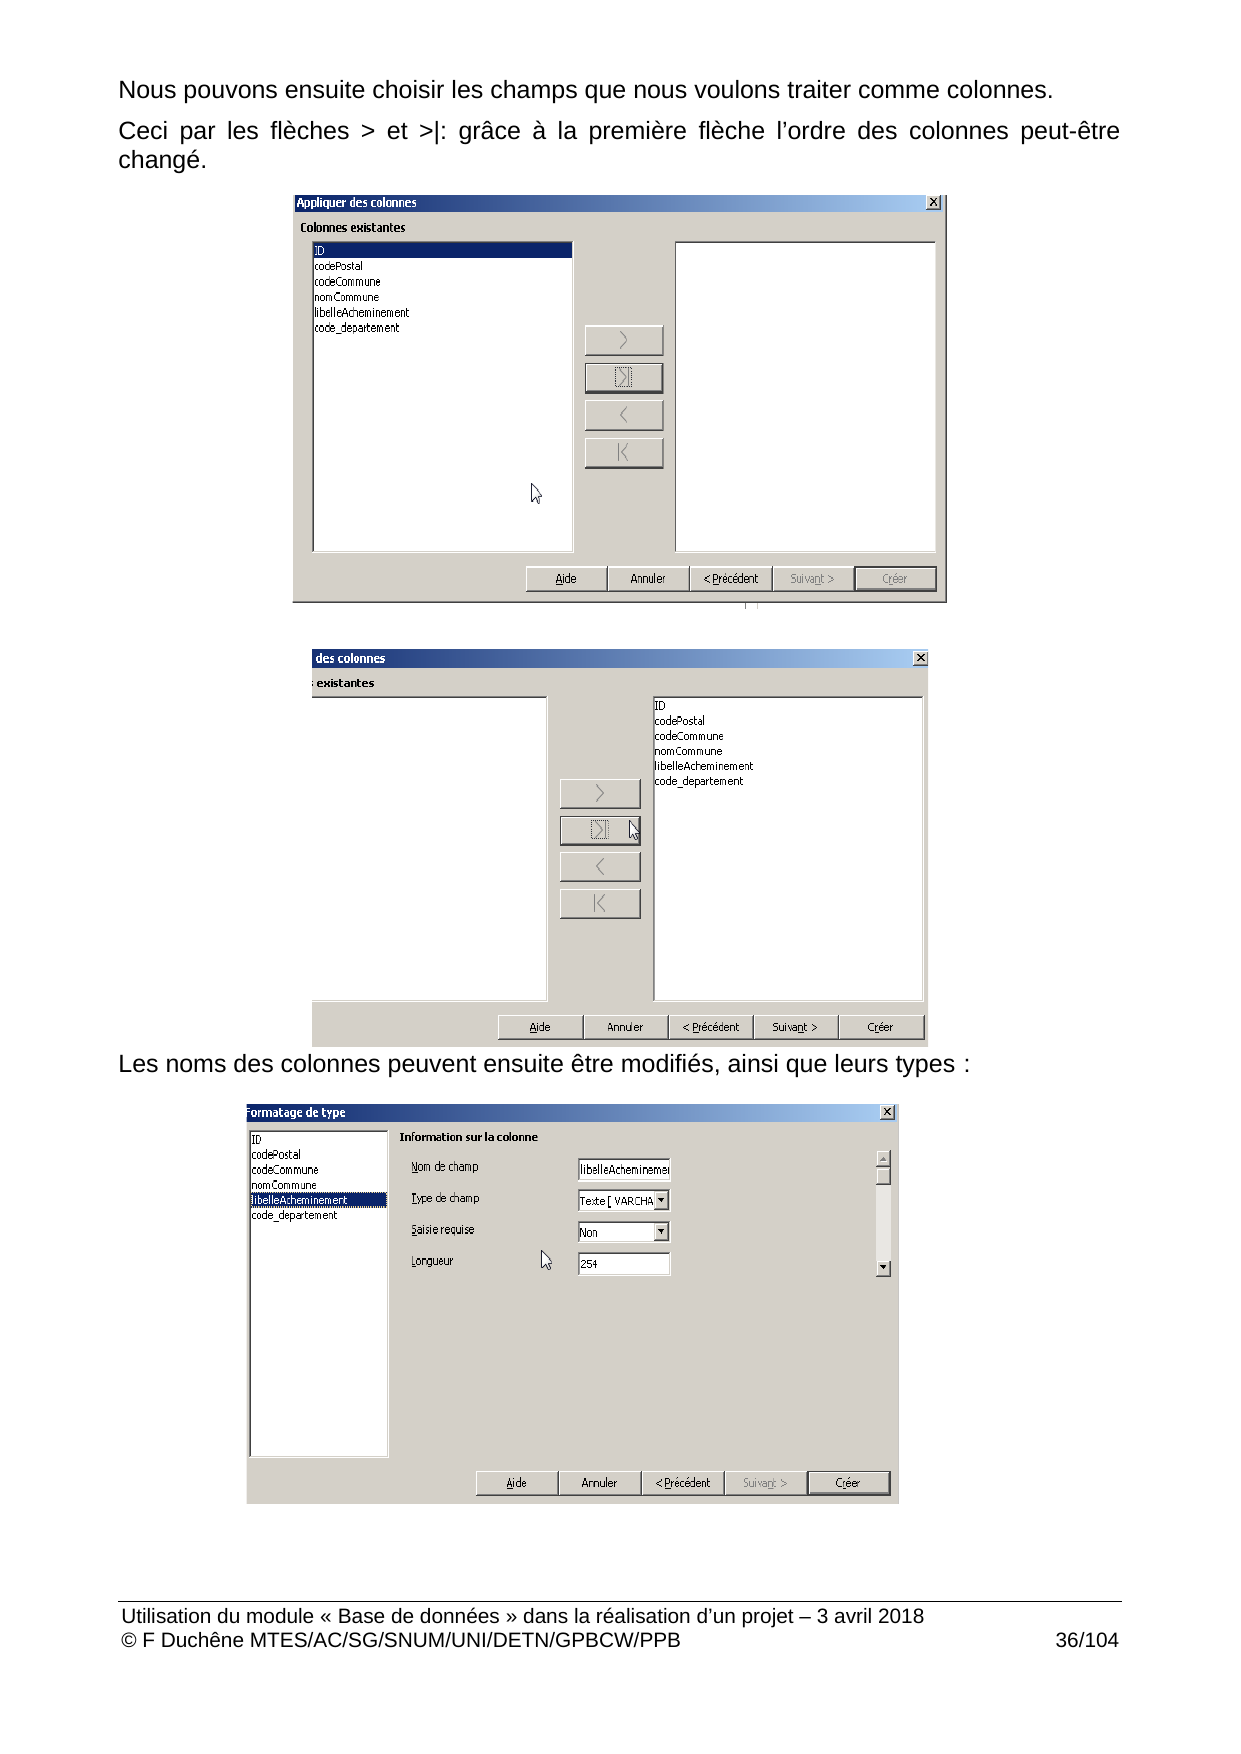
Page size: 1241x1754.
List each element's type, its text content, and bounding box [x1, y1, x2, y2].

text Les noms des colonnes peuvent ensuite être modifiés, ainsi que leurs types : [118, 1049, 1122, 1077]
text Ceci par les flèches > et >|: grâce à la première flèche l’ordre des colonnes peut-être changé. [118, 116, 1122, 174]
text Nous pouvons ensuite choisir les champs que nous voulons traiter comme colonnes. [118, 75, 1122, 104]
